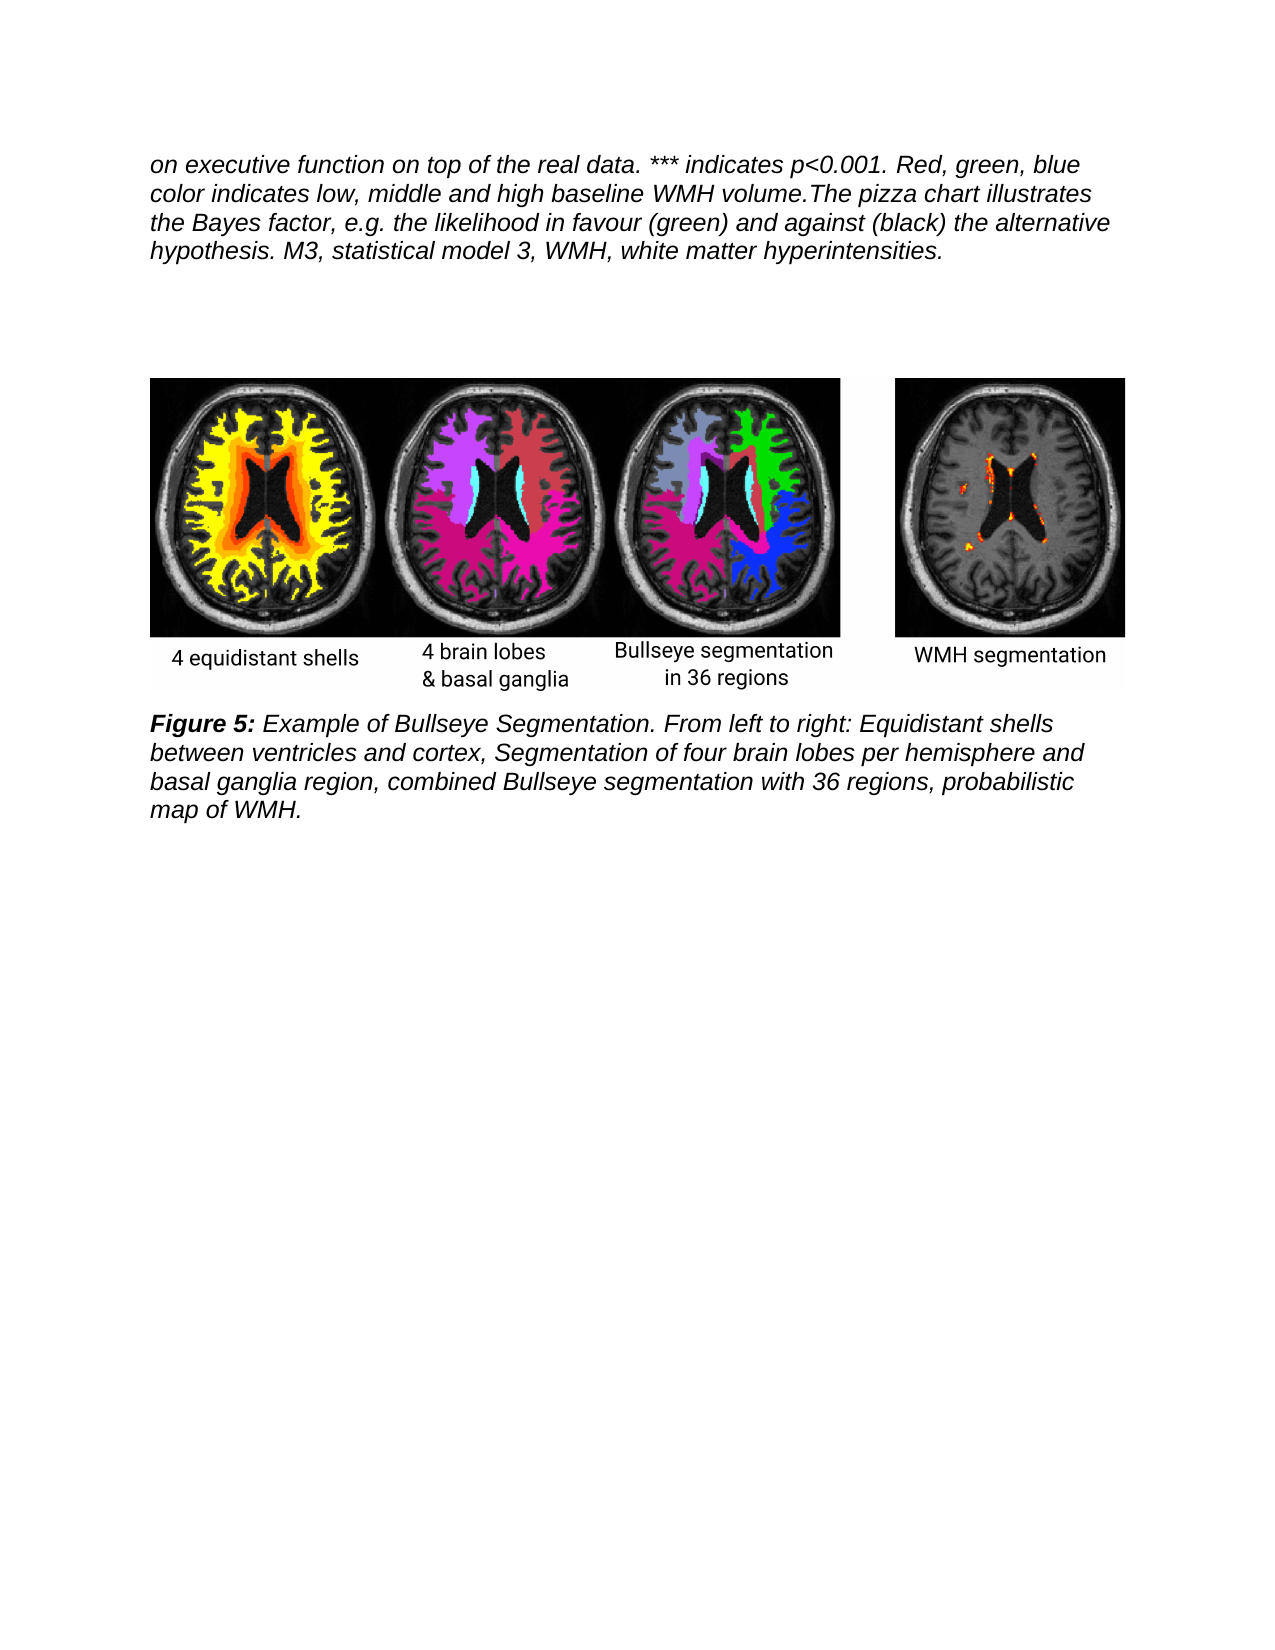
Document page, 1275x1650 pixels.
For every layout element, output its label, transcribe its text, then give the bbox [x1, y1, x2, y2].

text Figure 5: Example of Bullseye Segmentation. From left to right: Equidistant shells between ventricles and cortex, Segmentation of four brain lobes per hemisphere and basal ganglia region, combined Bullseye segmentation with 36 regions, probabilistic map of WMH. [150, 691, 1125, 824]
text on executive function on top of the real data. *** indicates p<0.001. Red, green, blue color indicates low, middle and high baseline WMH volume.The pizza chart illustrates the Bayes factor, e.g. the likelihood in favour (green) and against (black) the alternative hypothesis. M3, statistical model 3, WMH, white matter hyperintensities. [150, 150, 1125, 265]
picture [150, 378, 1125, 691]
